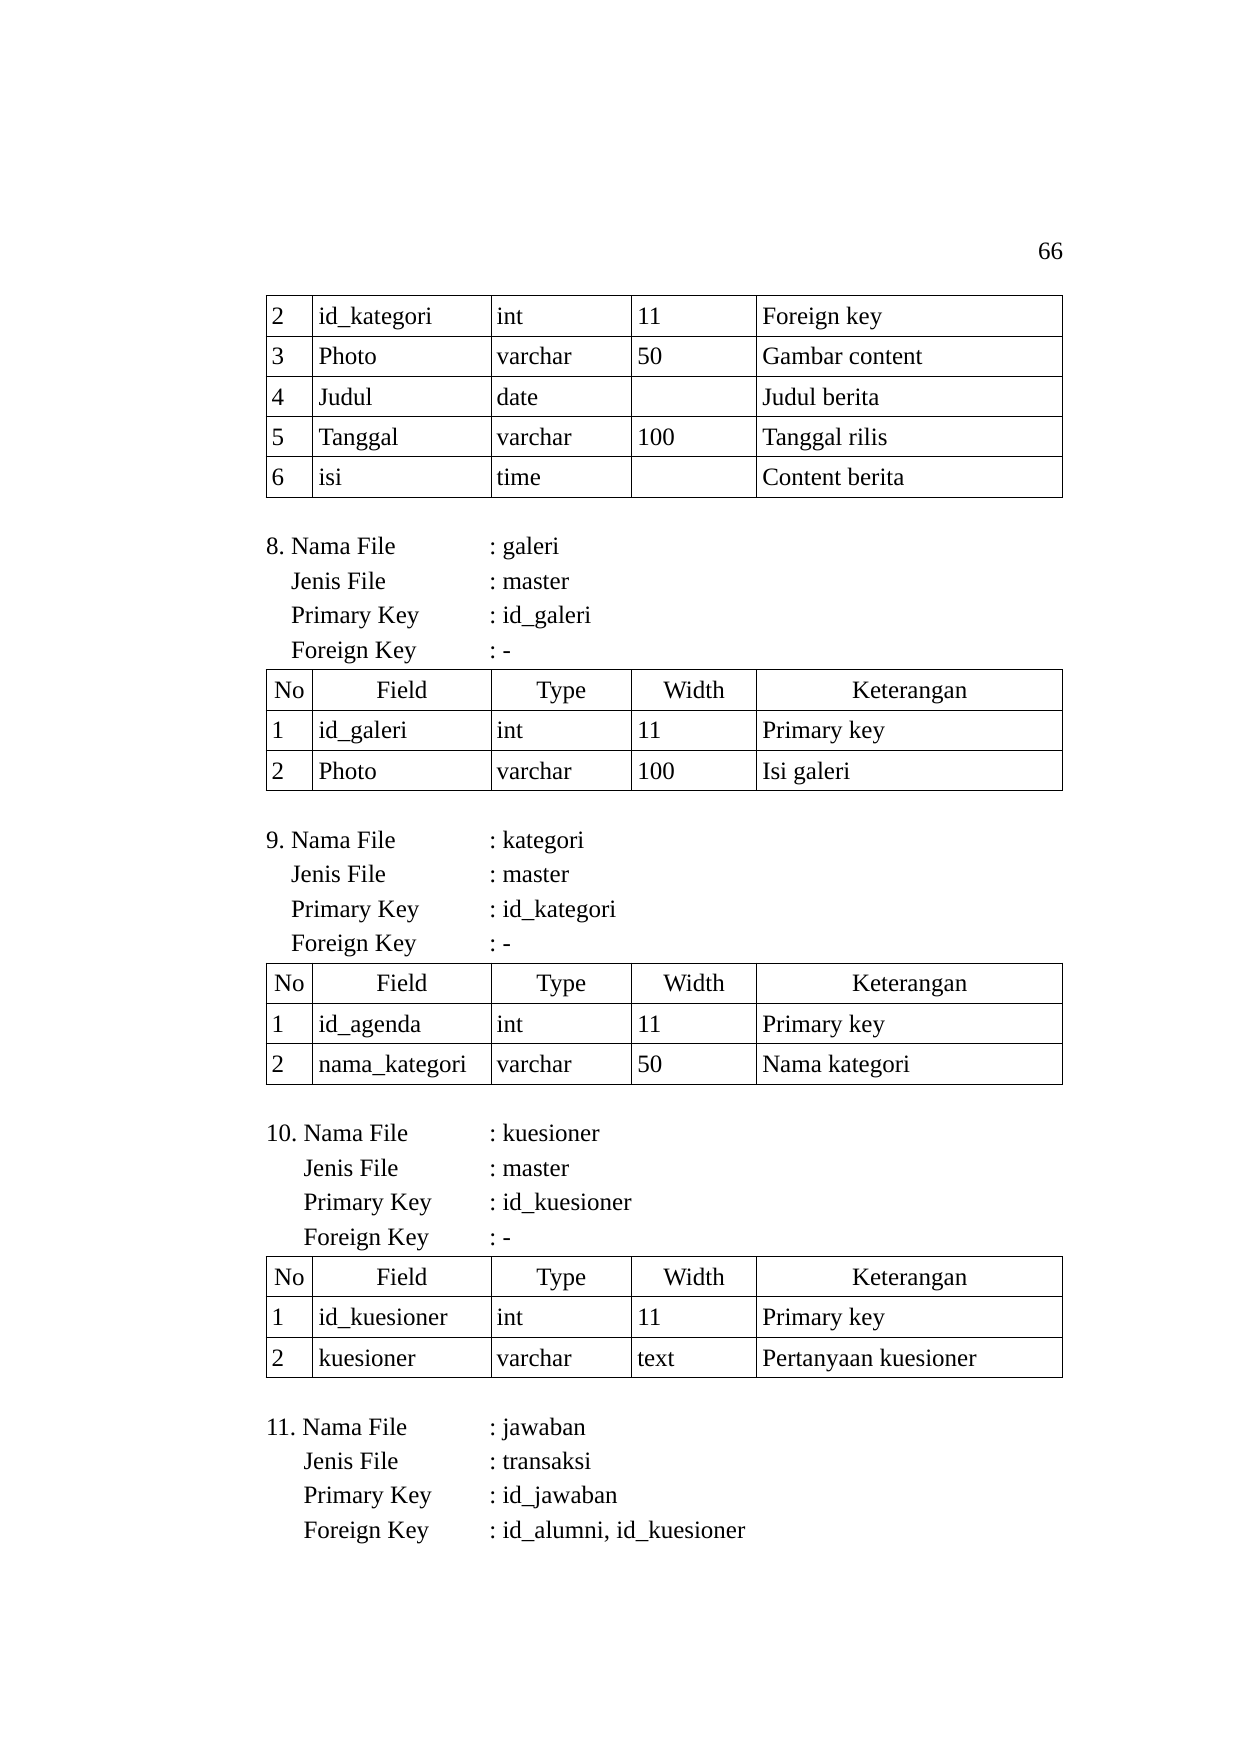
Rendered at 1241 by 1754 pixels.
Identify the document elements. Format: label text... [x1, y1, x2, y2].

table_header Width [632, 1257, 756, 1296]
table_cell 11 [632, 1297, 756, 1337]
table_cell Primary key [757, 1004, 1062, 1043]
text Foreign Key : id_alumni, id_kuesioner [266, 1515, 1063, 1544]
table_cell [632, 457, 756, 497]
table_cell 2 [267, 751, 312, 790]
table_cell int [492, 1004, 631, 1043]
table_cell Photo [313, 751, 491, 790]
table_cell 2 [267, 296, 312, 336]
table_cell id_kategori [313, 296, 491, 336]
table_cell varchar [492, 337, 631, 376]
table_cell varchar [492, 1044, 631, 1084]
table_cell date [492, 377, 631, 416]
table_header Width [632, 964, 756, 1003]
text Foreign Key : - [266, 1222, 1063, 1250]
table_cell 3 [267, 337, 312, 376]
table_header No [267, 1257, 312, 1296]
table_cell Content berita [757, 457, 1062, 497]
table_cell Primary key [757, 1297, 1062, 1337]
table_cell [632, 377, 756, 416]
table_cell time [492, 457, 631, 497]
table_cell Pertanyaan kuesioner [757, 1338, 1062, 1377]
table_header Field [313, 1257, 491, 1296]
text 8. Nama File : galeri [266, 531, 1063, 560]
table_cell Gambar content [757, 337, 1062, 376]
table_header Type [492, 1257, 631, 1296]
table_header No [267, 670, 312, 709]
text 11. Nama File : jawaban [266, 1412, 1063, 1440]
table_header Field [313, 670, 491, 709]
table_cell 6 [267, 457, 312, 497]
table_cell 1 [267, 1004, 312, 1043]
table_header Width [632, 670, 756, 709]
table_cell id_galeri [313, 711, 491, 750]
table_header Keterangan [757, 1257, 1062, 1296]
table_cell id_kuesioner [313, 1297, 491, 1337]
table_cell 5 [267, 417, 312, 456]
table_cell 100 [632, 417, 756, 456]
table_cell 11 [632, 1004, 756, 1043]
text Primary Key : id_kuesioner [266, 1187, 1063, 1216]
table_cell 1 [267, 711, 312, 750]
table_cell int [492, 296, 631, 336]
table_cell Isi galeri [757, 751, 1062, 790]
table_cell 1 [267, 1297, 312, 1337]
text Jenis File : master [266, 566, 1063, 594]
table_cell 50 [632, 337, 756, 376]
table_cell 11 [632, 711, 756, 750]
text 9. Nama File : kategori [266, 825, 1063, 853]
table_cell Judul berita [757, 377, 1062, 416]
table_cell 2 [267, 1338, 312, 1377]
table_cell int [492, 711, 631, 750]
table_cell 4 [267, 377, 312, 416]
table_header Type [492, 670, 631, 709]
table_cell varchar [492, 751, 631, 790]
table_cell varchar [492, 417, 631, 456]
table_header Keterangan [757, 964, 1062, 1003]
text Foreign Key : - [266, 928, 1063, 957]
table_cell Tanggal rilis [757, 417, 1062, 456]
text 10. Nama File : kuesioner [266, 1118, 1063, 1147]
table_cell 11 [632, 296, 756, 336]
text Primary Key : id_jawaban [266, 1481, 1063, 1509]
text Foreign Key : - [266, 635, 1063, 663]
text Primary Key : id_galeri [266, 600, 1063, 629]
text Jenis File : master [266, 859, 1063, 888]
text Primary Key : id_kategori [266, 894, 1063, 922]
table_cell Tanggal [313, 417, 491, 456]
table_cell 100 [632, 751, 756, 790]
table_cell isi [313, 457, 491, 497]
table_cell text [632, 1338, 756, 1377]
table_cell id_agenda [313, 1004, 491, 1043]
table_cell kuesioner [313, 1338, 491, 1377]
table_cell varchar [492, 1338, 631, 1377]
table_cell 2 [267, 1044, 312, 1084]
table_cell 50 [632, 1044, 756, 1084]
table_cell Foreign key [757, 296, 1062, 336]
table_cell int [492, 1297, 631, 1337]
table_header Field [313, 964, 491, 1003]
table_cell Primary key [757, 711, 1062, 750]
table_header Keterangan [757, 670, 1062, 709]
text Jenis File : master [266, 1153, 1063, 1181]
table_cell Nama kategori [757, 1044, 1062, 1084]
table_header Type [492, 964, 631, 1003]
table_cell nama_kategori [313, 1044, 491, 1084]
text Jenis File : transaksi [266, 1446, 1063, 1475]
table_cell Judul [313, 377, 491, 416]
table_cell Photo [313, 337, 491, 376]
table_header No [267, 964, 312, 1003]
